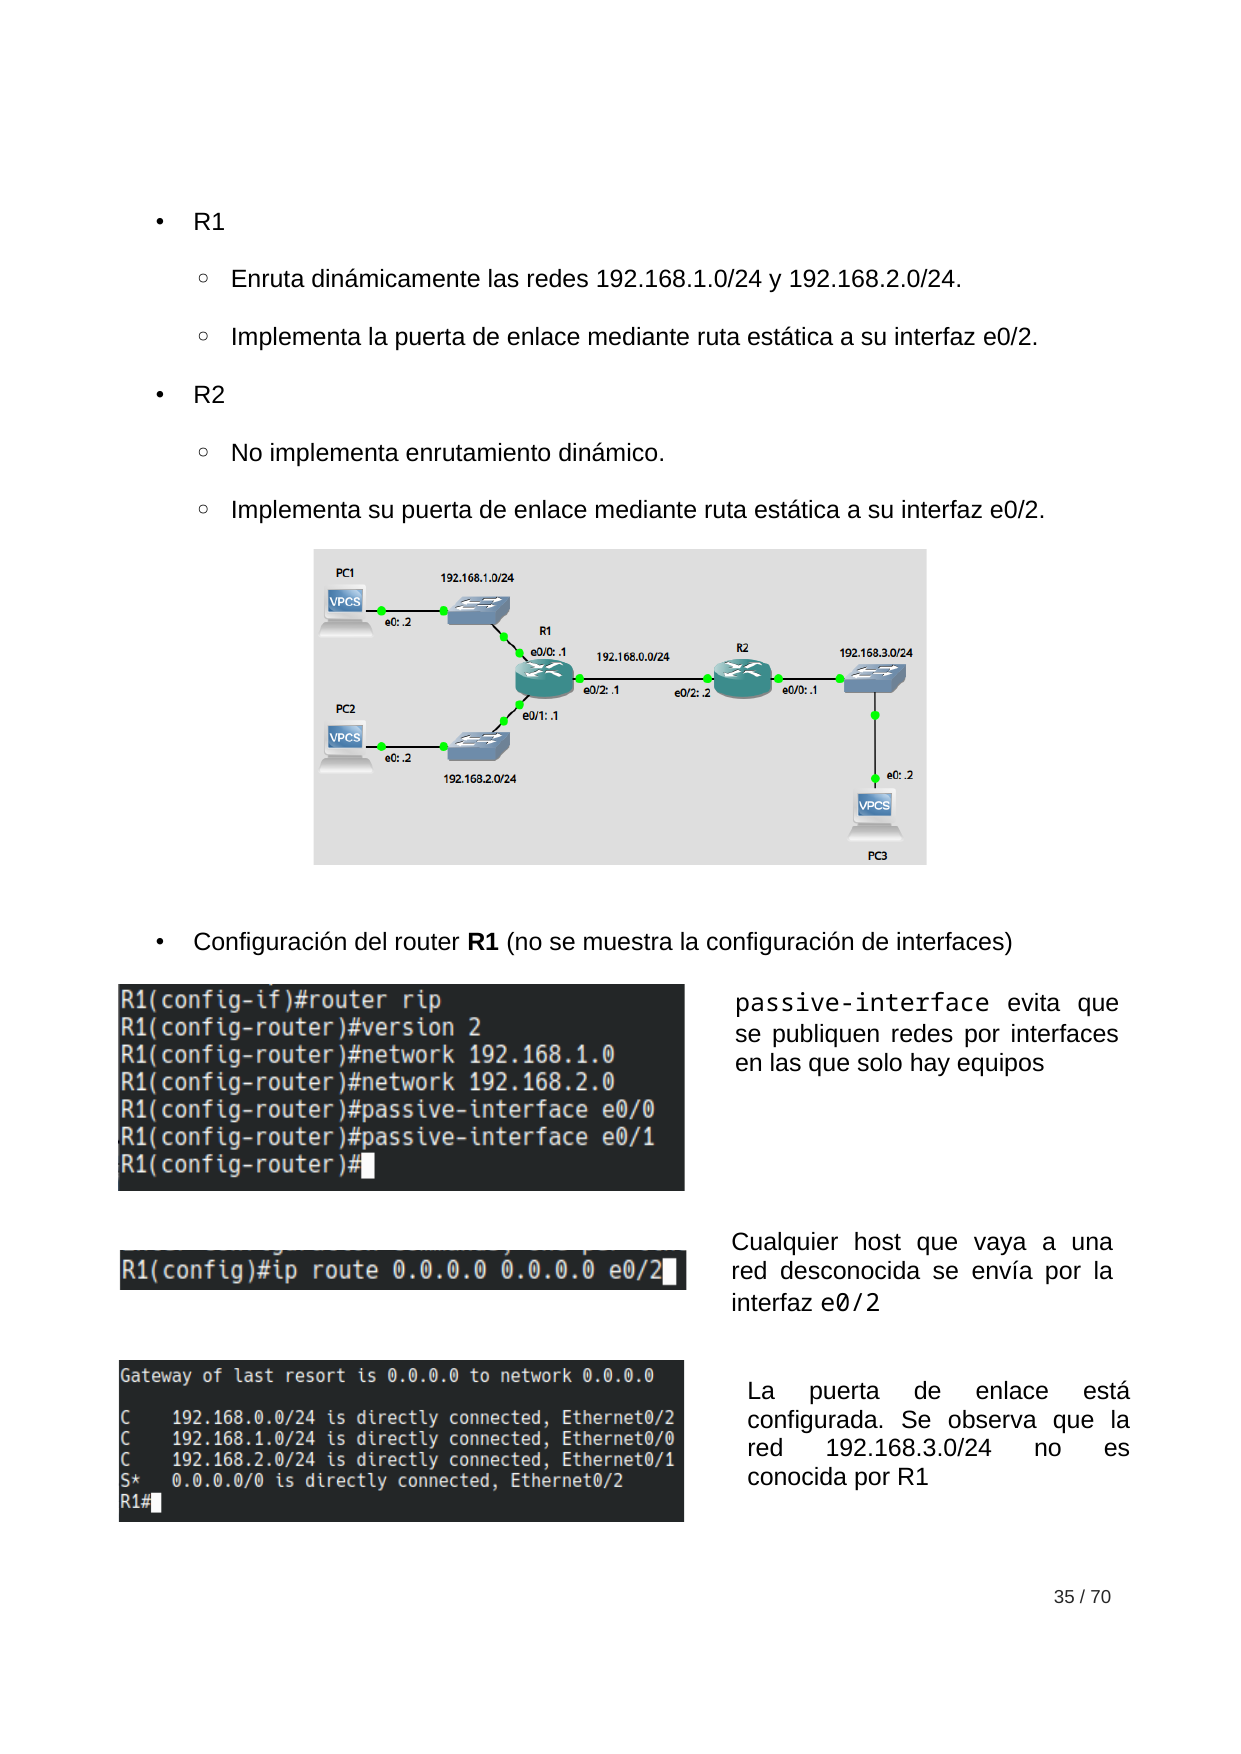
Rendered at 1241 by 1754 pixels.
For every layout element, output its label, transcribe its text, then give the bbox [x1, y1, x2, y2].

list Configuración del router R1 (no se muestra la configuración de interfaces) [156, 927, 1122, 956]
picture [118, 984, 685, 1191]
list Implementa su puerta de enlace mediante ruta estática a su interfaz e0/2. [193, 495, 1122, 524]
picture [118, 1360, 685, 1522]
list Enruta dinámicamente las redes 192.168.1.0/24 y 192.168.2.0/24. [193, 264, 1122, 293]
list No implementa enrutamiento dinámico. [193, 437, 1122, 466]
picture [313, 549, 927, 865]
picture [119, 1250, 687, 1290]
list R2 [156, 380, 1122, 409]
list Implementa la puerta de enlace mediante ruta estática a su interfaz e0/2. [193, 322, 1122, 351]
list R1 [156, 207, 1122, 236]
